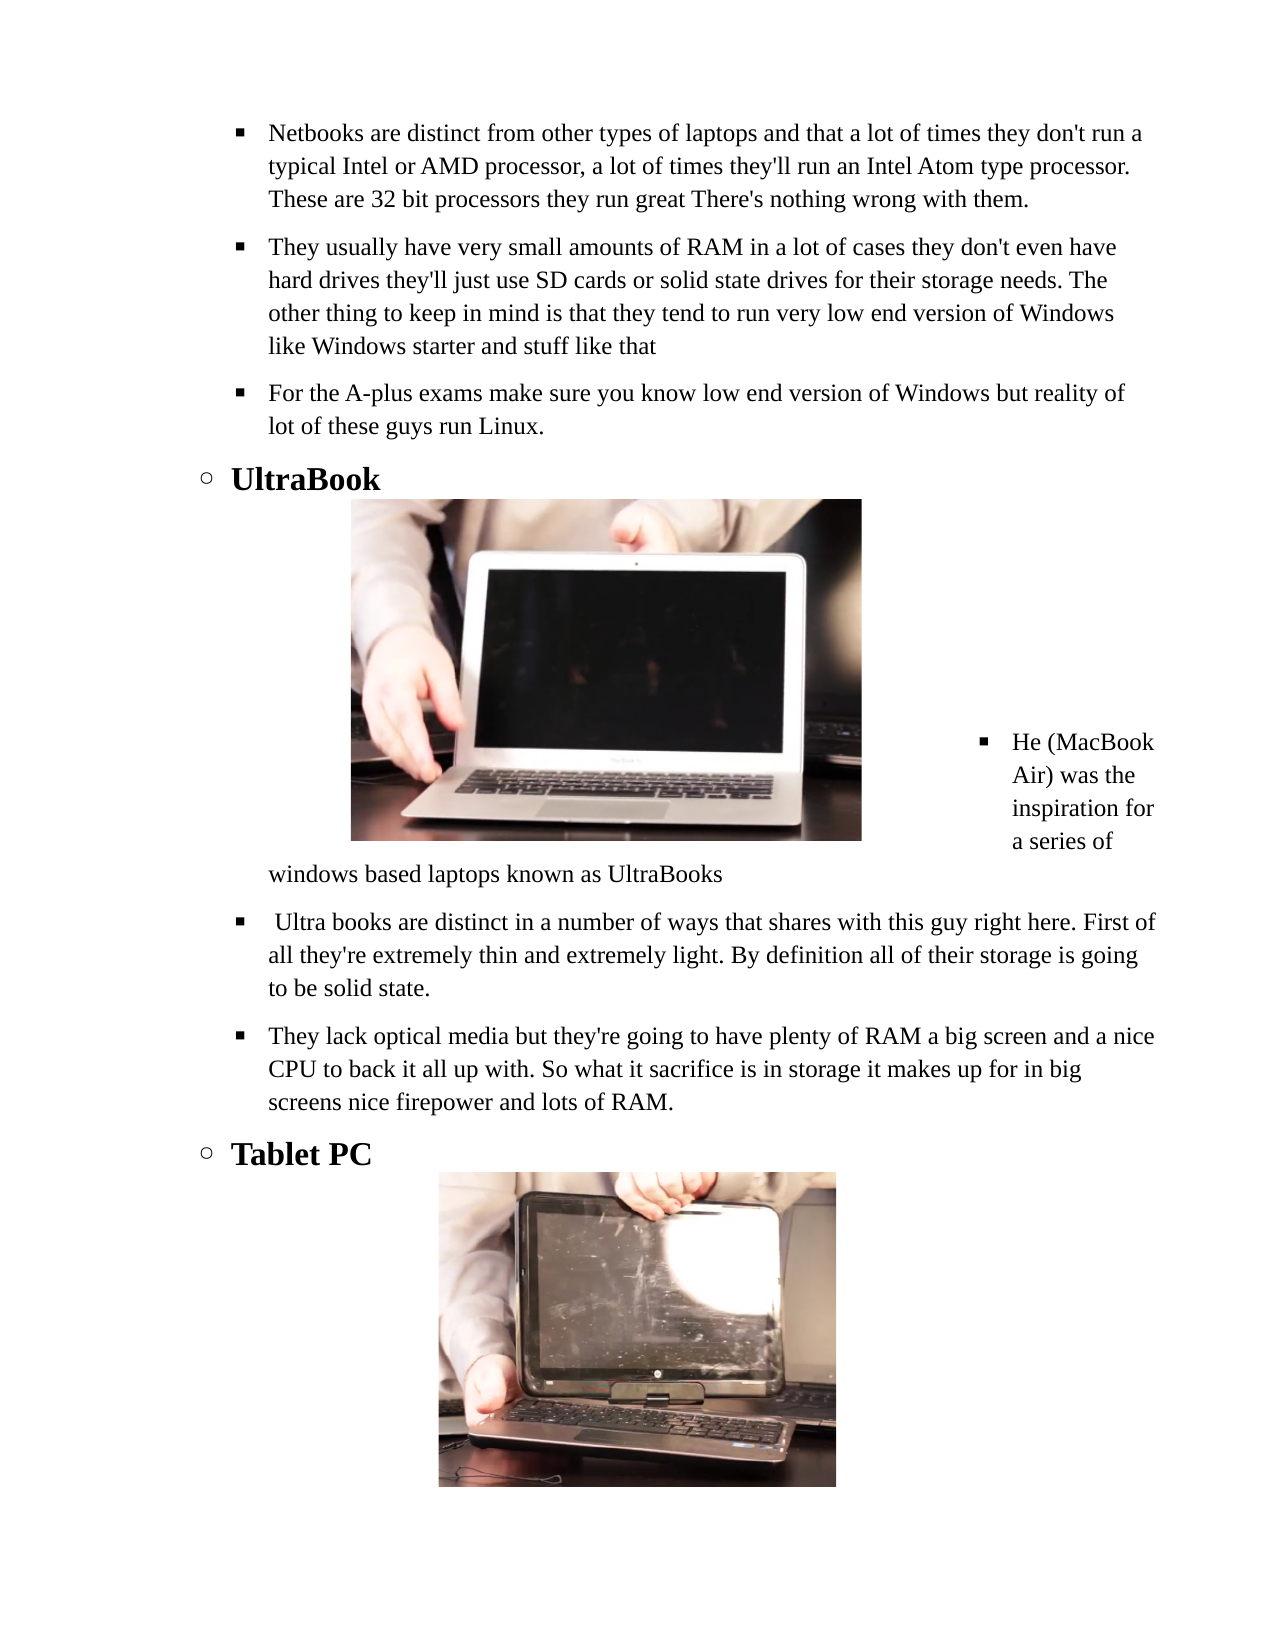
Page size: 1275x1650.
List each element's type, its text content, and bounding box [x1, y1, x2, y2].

picture [350, 499, 862, 841]
list They usually have very small amounts of RAM in a lot of cases they don't even have hard drives they'll just use SD cards or solid state drives for their storage needs. The other thing to keep in mind is that they tend to run very low end version of Windows like Windows starter and stuff like that [231, 232, 1157, 359]
list Tablet PC [193, 1134, 1157, 1173]
list Ultra books are distinct in a number of ways that shares with this guy right here. First of all they're extremely thin and extremely light. By definition all of their storage is going to be solid state. [231, 907, 1157, 1002]
list They lack optical media but they're going to have plenty of RAM a big screen and a nice CPU to back it all up with. So what it sacrifice is in storage it makes up for in big screens nice firepower and lots of RAM. [231, 1021, 1157, 1116]
list For the A-plus exams make sure you know low end version of Windows but reality of lot of these guys run Linux. [231, 378, 1157, 440]
picture [438, 1172, 837, 1487]
list He (MacBook Air) was the inspiration for a series of windows based laptops known as UltraBooks [231, 727, 1157, 888]
list Netbooks are distinct from other types of laptops and that a lot of times they don't run a typical Intel or AMD processor, a lot of times they'll run an Intel Atom type processor. These are 32 bit processors they run great There's nothing wrong with them. [231, 118, 1157, 213]
list UltraBook [193, 459, 1157, 497]
